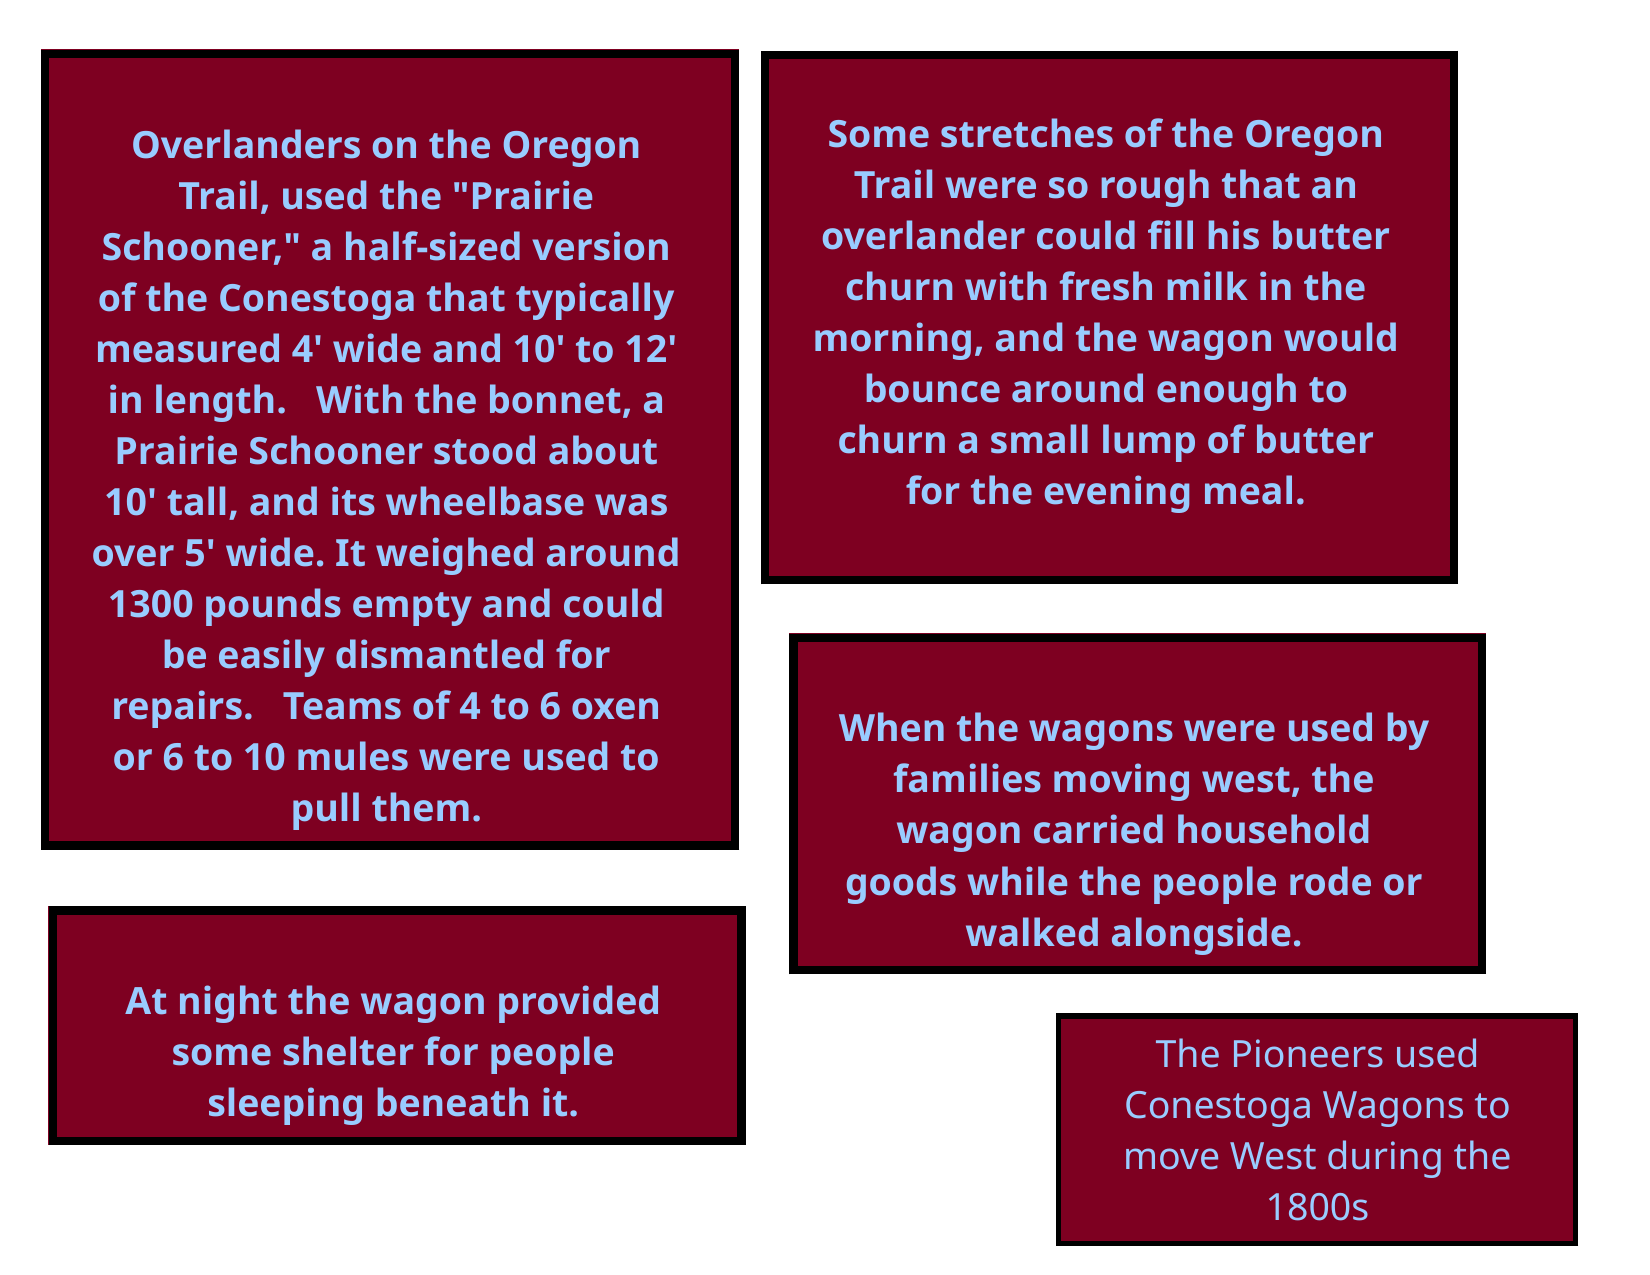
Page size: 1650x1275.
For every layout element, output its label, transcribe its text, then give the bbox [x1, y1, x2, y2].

text When the wagons were used by families moving west, the wagon carried household goods while the people rode or walked alongside. [835, 702, 1433, 957]
text At night the wagon provided some shelter for people sleeping beneath it. [94, 975, 692, 1128]
text Some stretches of the Oregon Trail were so rough that an overlander could fill his butter churn with fresh milk in the morning, and the wagon would bounce around enough to churn a small lump of butter for the evening meal. [807, 108, 1404, 516]
text The Pioneers used Conestoga Wagons to move West during the 1800s [1093, 1027, 1542, 1232]
text Overlanders on the Oregon Trail, used the "Prairie Schooner," a half-sized version of the Conestoga that typically measured 4' wide and 10' to 12' in length. With the bonnet, a Prairie Schooner stood about 10' tall, and its wheelbase was over 5' wide. It weighed around 1300 pounds empty and could be easily dismantled for repairs. Teams of 4 to 6 oxen or 6 to 10 mules were used to pull them. [87, 118, 686, 832]
